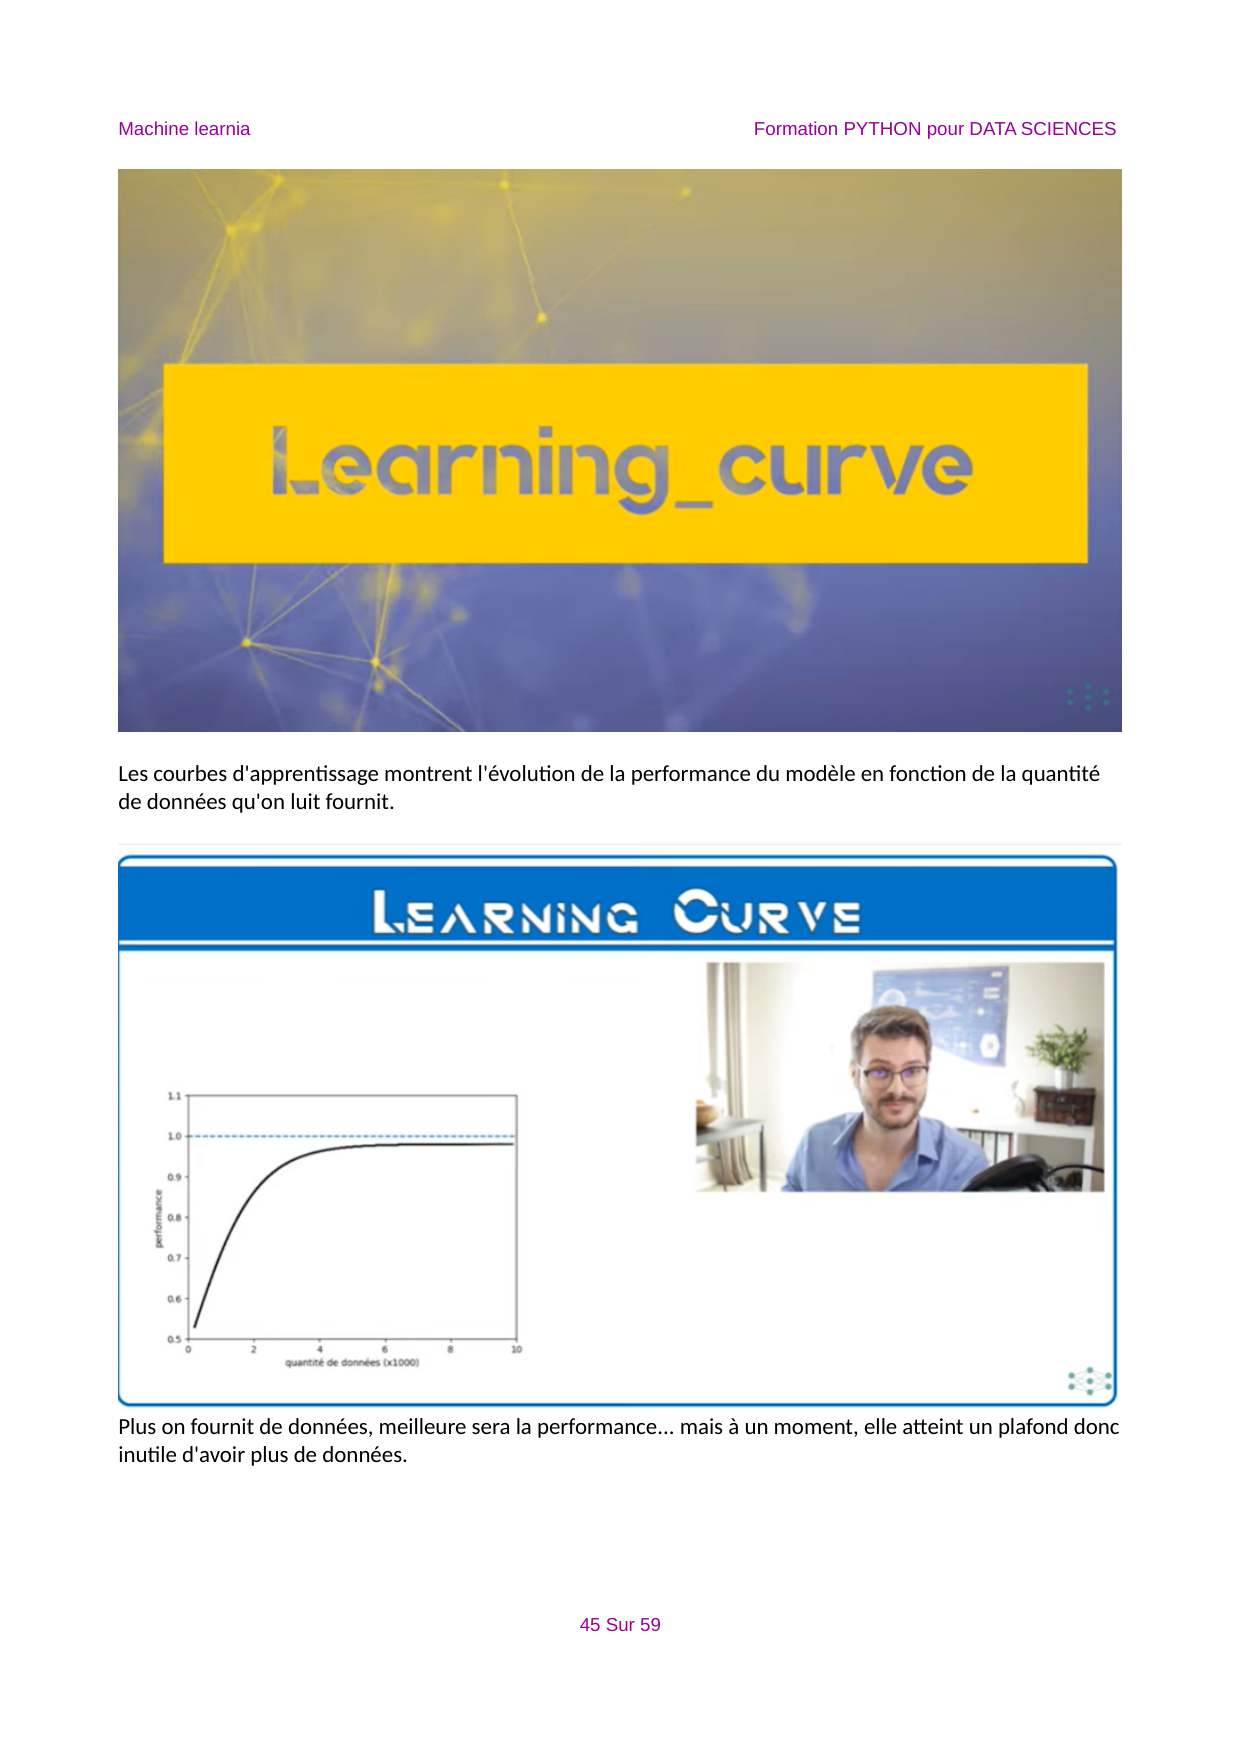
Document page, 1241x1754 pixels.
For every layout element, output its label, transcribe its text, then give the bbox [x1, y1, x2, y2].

text Les courbes d'apprentissage montrent l'évolution de la performance du modèle en fonction de la quantité de données qu'on luit fournit. [118, 759, 1122, 815]
text Plus on fournit de données, meilleure sera la performance... mais à un moment, elle atteint un plafond donc inutile d'avoir plus de données. [118, 1412, 1122, 1468]
picture [118, 169, 1122, 732]
picture [118, 843, 1122, 1412]
